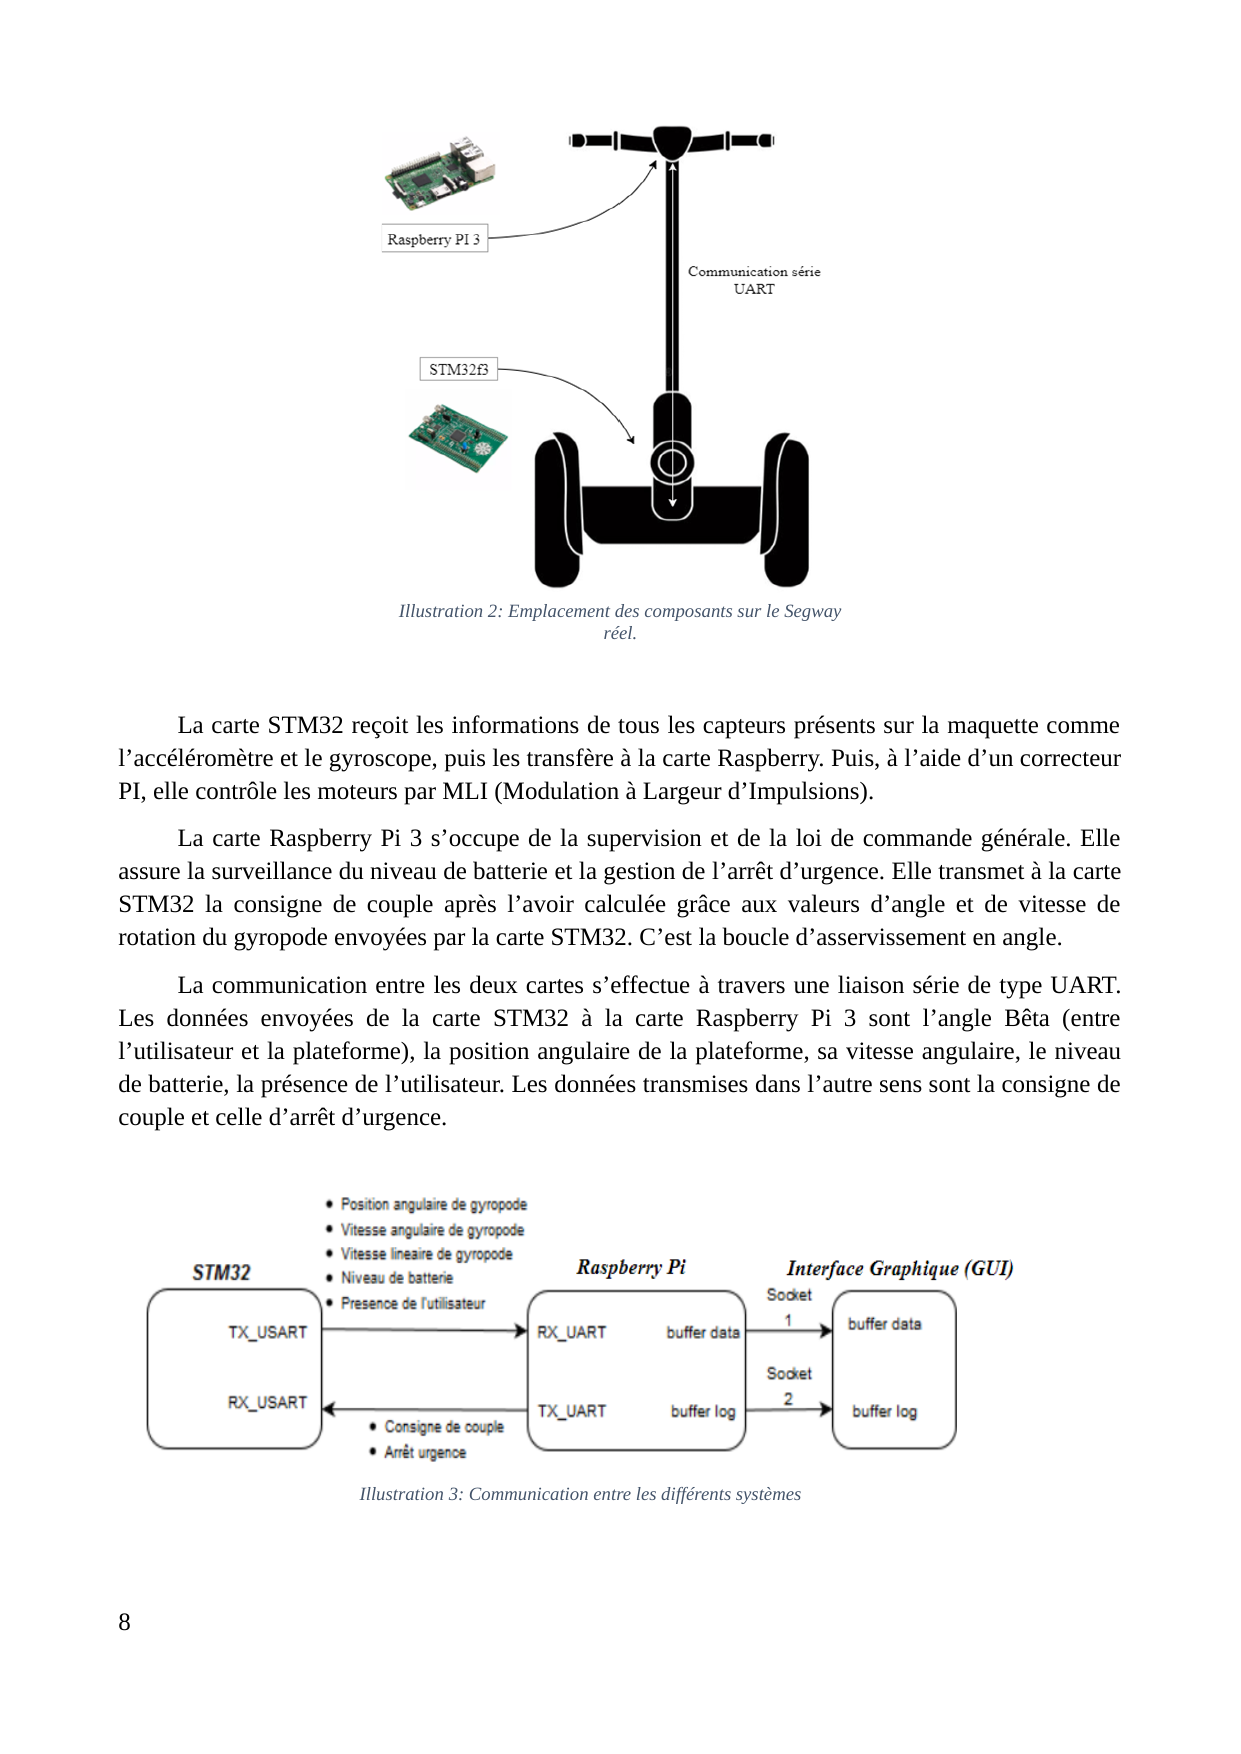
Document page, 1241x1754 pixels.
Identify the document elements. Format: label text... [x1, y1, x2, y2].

text Illustration 2: Emplacement des composants sur le Segway réel. [382, 597, 858, 643]
text Illustration 3: Communication entre les différents systèmes [128, 1480, 1033, 1505]
text La carte STM32 reçoit les informations de tous les capteurs présents sur la maquette comme l’accéléromètre et le gyroscope, puis les transfère à la carte Raspberry. Puis, à l’aide d’un correcteur PI, elle contrôle les moteurs par MLI (Modulation à Largeur d’Impulsions). [118, 710, 1122, 804]
text La communication entre les deux cartes s’effectue à travers une liaison série de type UART. Les données envoyées de la carte STM32 à la carte Raspberry Pi 3 sont l’angle Bêta (entre l’utilisateur et la plateforme), la position angulaire de la plateforme, sa vitesse angulaire, le niveau de batterie, la présence de l’utilisateur. Les données transmises dans l’autre sens sont la consigne de couple et celle d’arrêt d’urgence. [118, 970, 1122, 1131]
picture [128, 1179, 1033, 1480]
text La carte Raspberry Pi 3 s’occupe de la supervision et de la loi de commande générale. Elle assure la surveillance du niveau de batterie et la gestion de l’arrêt d’urgence. Elle transmet à la carte STM32 la consigne de couple après l’avoir calculée grâce aux valeurs d’angle et de vitesse de rotation du gyropode envoyées par la carte STM32. C’est la boucle d’asservissement en angle. [118, 823, 1122, 951]
picture [381, 118, 859, 597]
